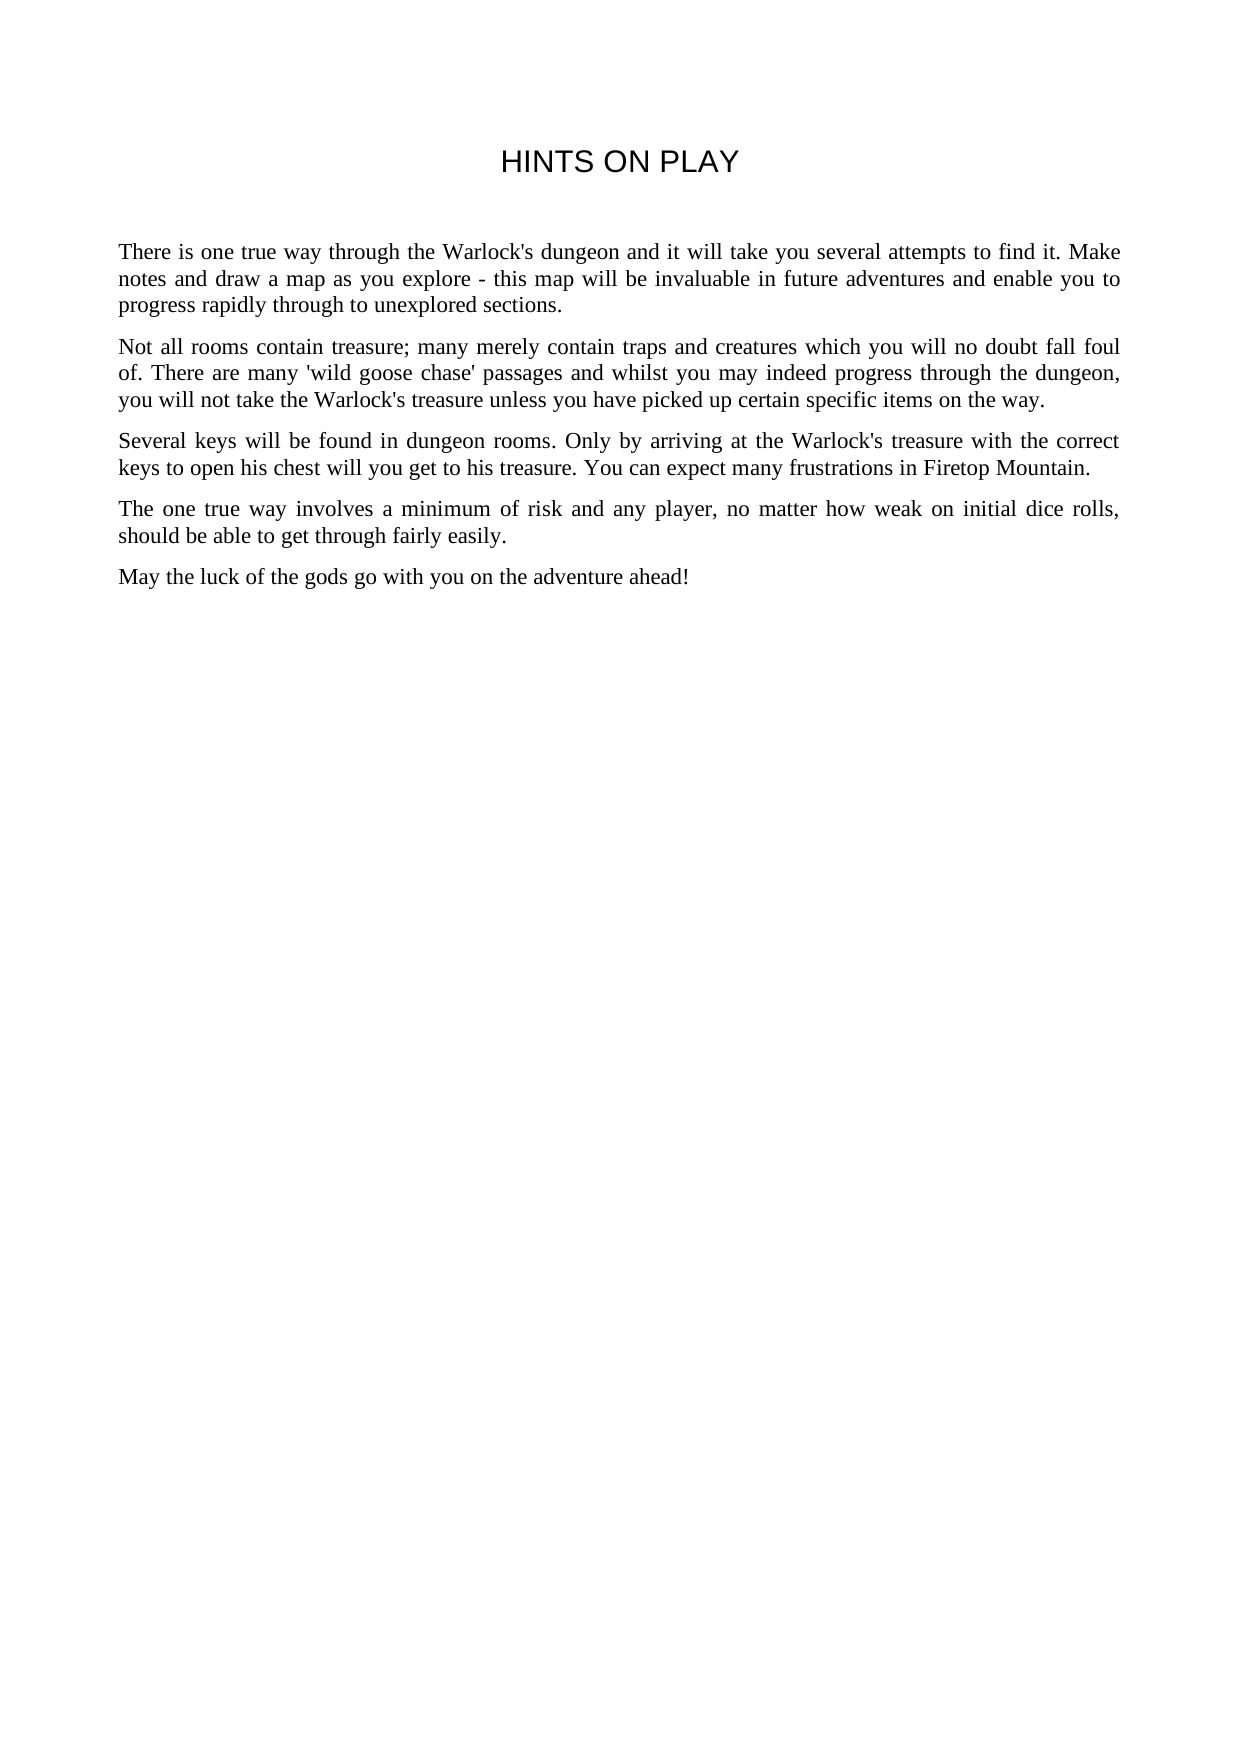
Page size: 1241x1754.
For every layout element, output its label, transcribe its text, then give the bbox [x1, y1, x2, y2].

subtitle HINTS ON PLAY [118, 143, 1122, 179]
text Not all rooms contain treasure; many merely contain traps and creatures which you will no doubt fall foul of. There are many 'wild goose chase' passages and whilst you may indeed progress through the dungeon, you will not take the Warlock's treasure unless you have picked up certain specific items on the way. [118, 332, 1122, 412]
text Several keys will be found in dungeon rooms. Only by arriving at the Warlock's treasure with the correct keys to open his chest will you get to his treasure. You can expect many frustrations in Firetop Mountain. [118, 427, 1122, 480]
text There is one true way through the Warlock's dungeon and it will take you several attempts to find it. Make notes and draw a map as you explore - this map will be invaluable in future adventures and enable you to progress rapidly through to unexplored sections. [118, 238, 1122, 318]
text May the luck of the gods go with you on the adventure ahead! [118, 563, 1122, 589]
text The one true way involves a minimum of risk and any player, no matter how weak on initial dice rolls, should be able to get through fairly easily. [118, 495, 1122, 548]
